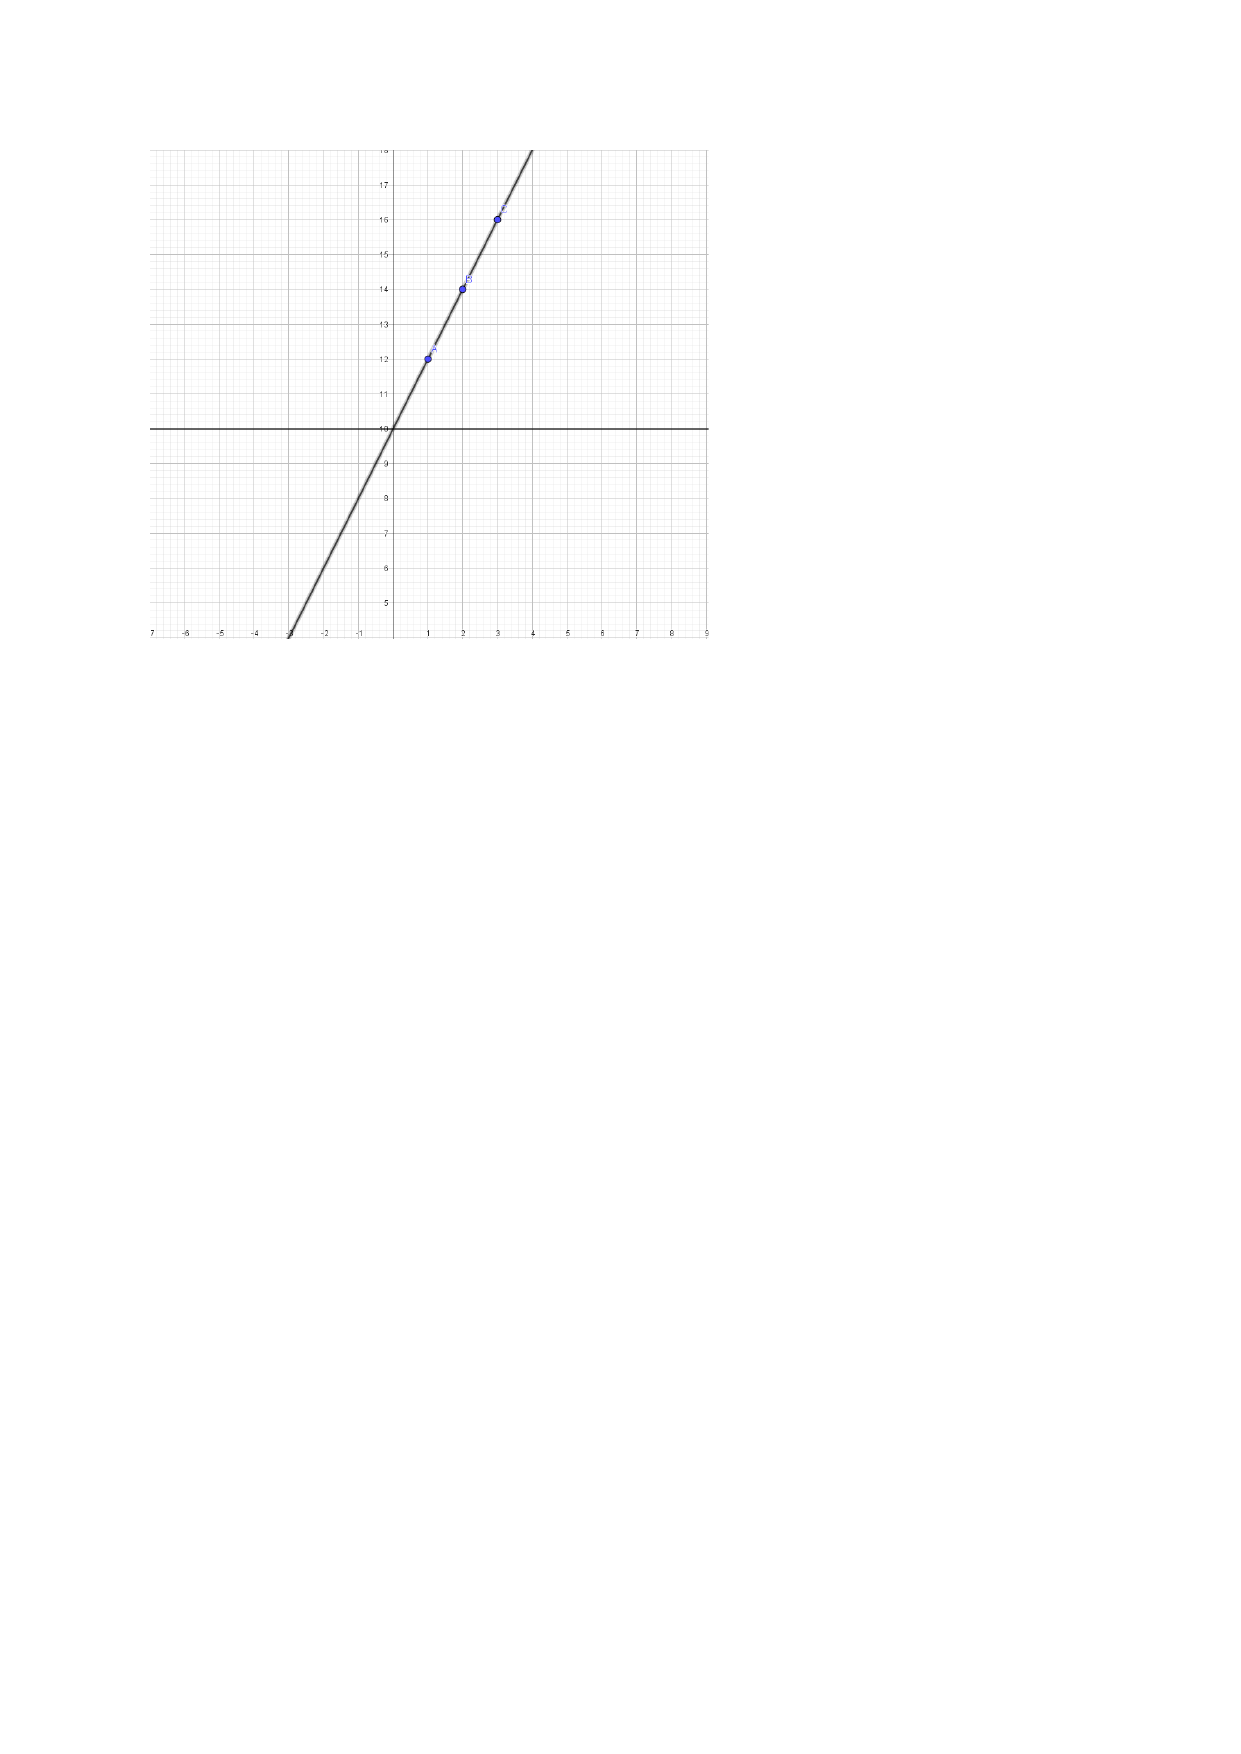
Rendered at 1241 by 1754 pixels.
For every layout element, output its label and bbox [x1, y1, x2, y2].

picture [150, 150, 709, 639]
